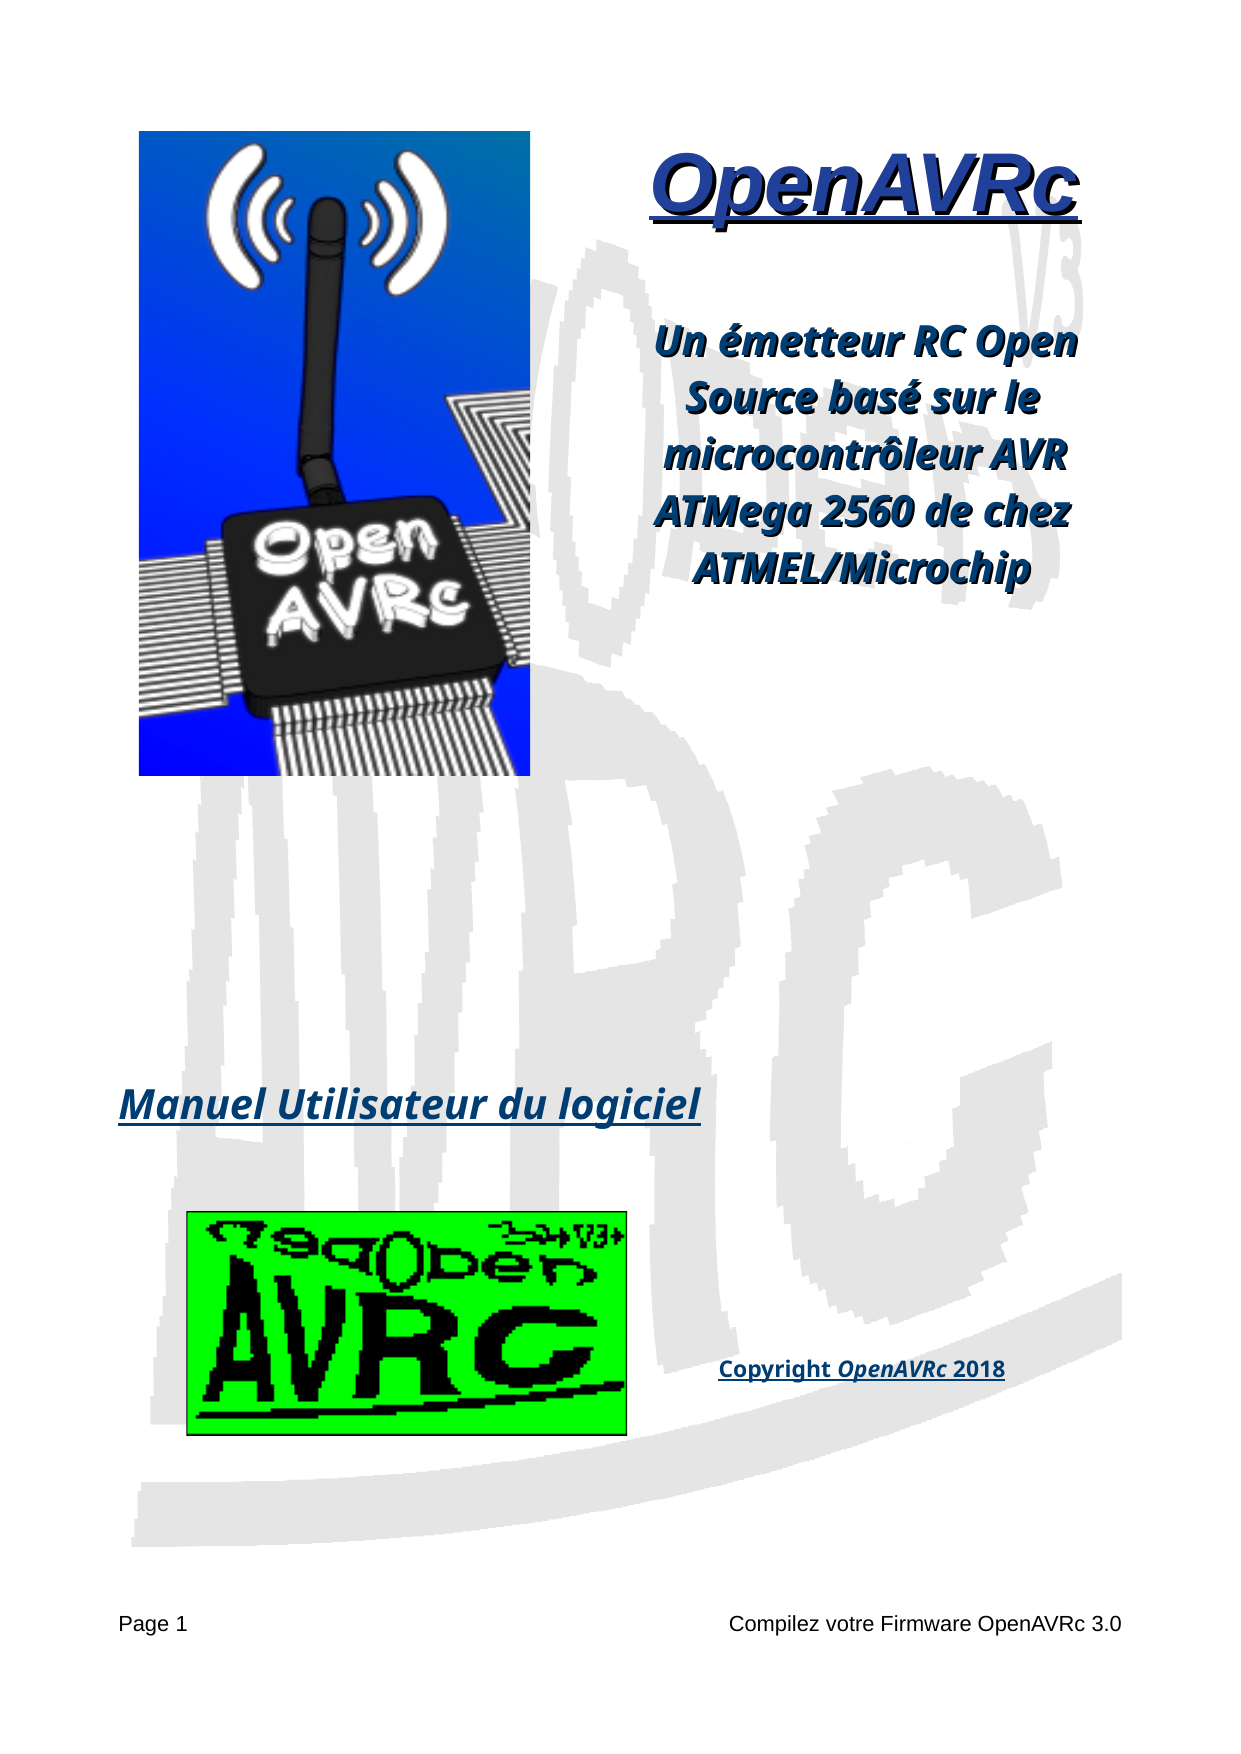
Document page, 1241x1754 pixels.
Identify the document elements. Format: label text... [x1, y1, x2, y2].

picture [186, 1211, 628, 1436]
picture [138, 131, 530, 776]
subtitle OpenAVRc [627, 133, 1102, 229]
subtitle Manuel Utilisateur du logiciel [118, 1075, 1122, 1131]
subtitle Un émetteur RC Open Source basé sur le microcontrôleur AVR ATMega 2560 de chez ATMEL/Microchip [627, 310, 1102, 594]
text Copyright OpenAVRc 2018 [649, 1353, 1005, 1384]
